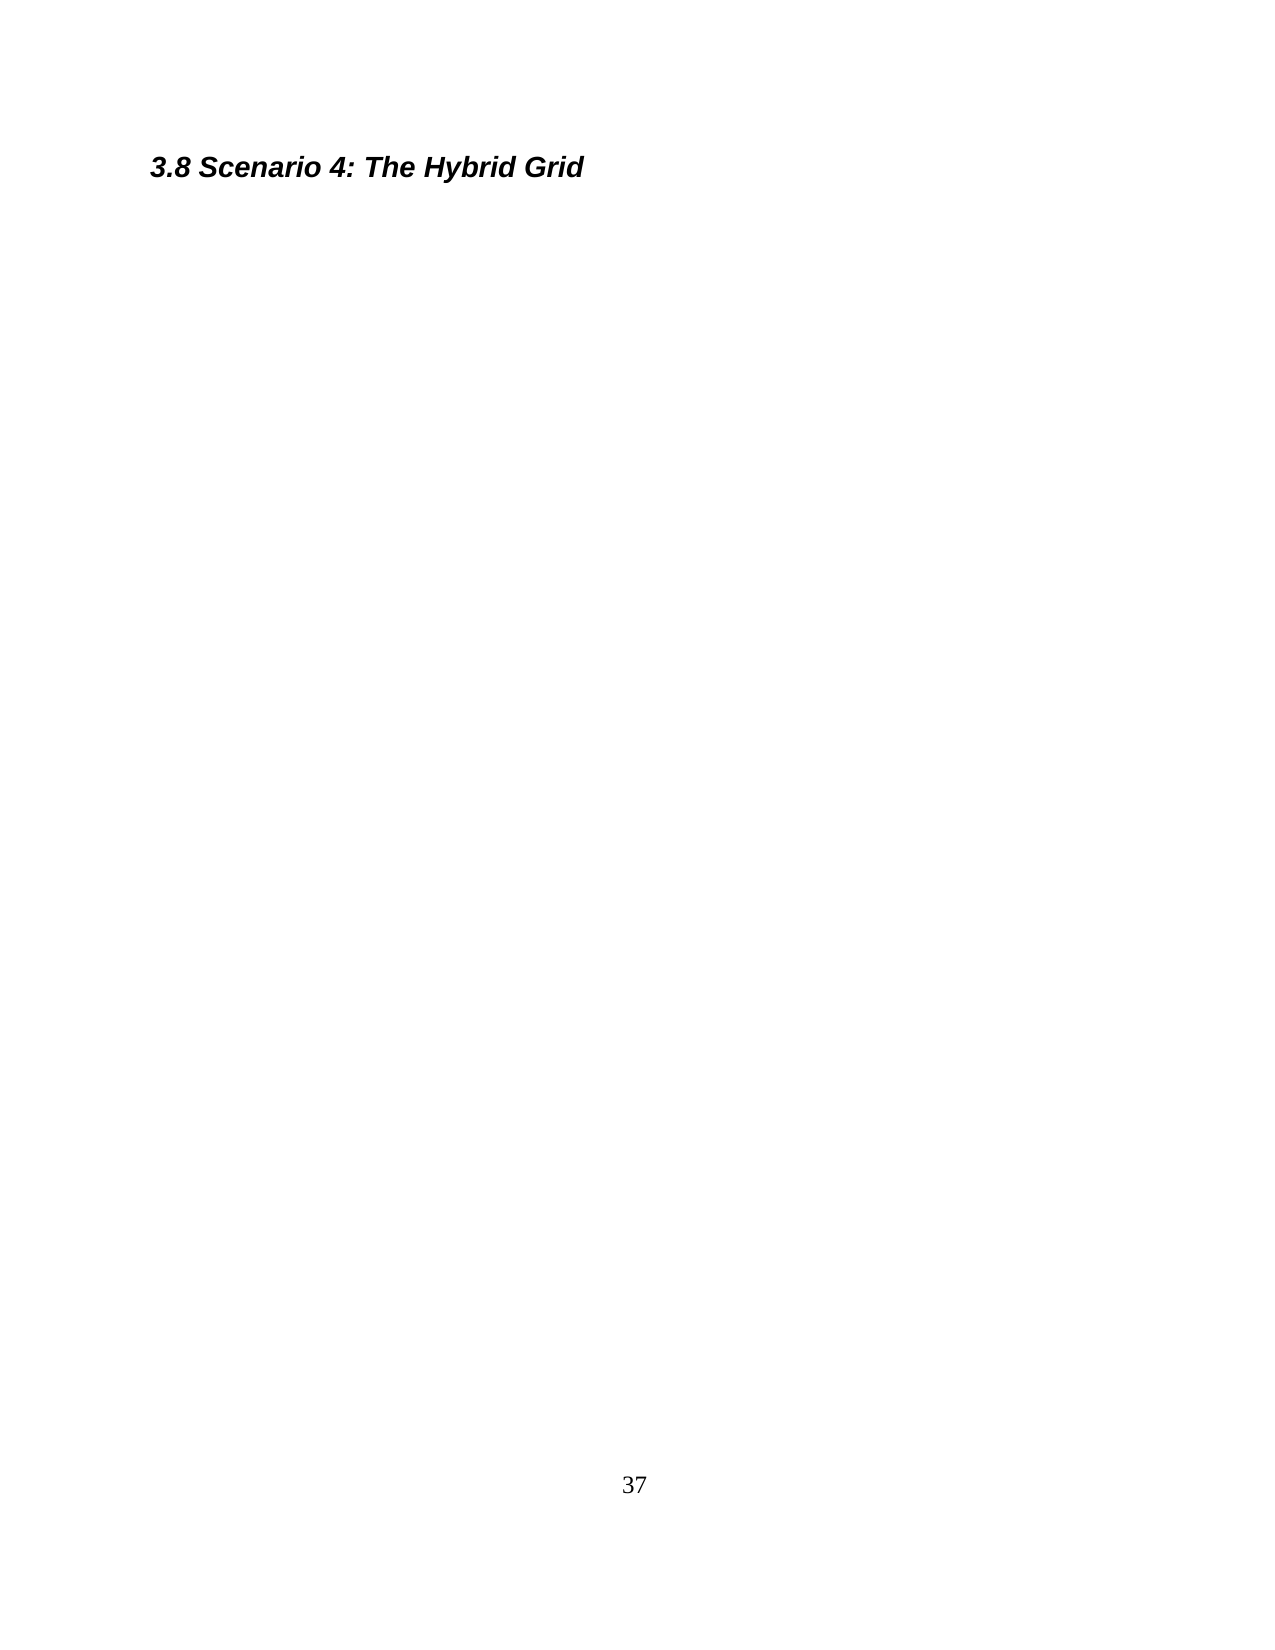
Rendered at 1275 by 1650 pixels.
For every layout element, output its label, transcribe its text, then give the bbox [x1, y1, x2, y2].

subtitle 3.8 Scenario 4: The Hybrid Grid [150, 150, 1125, 183]
